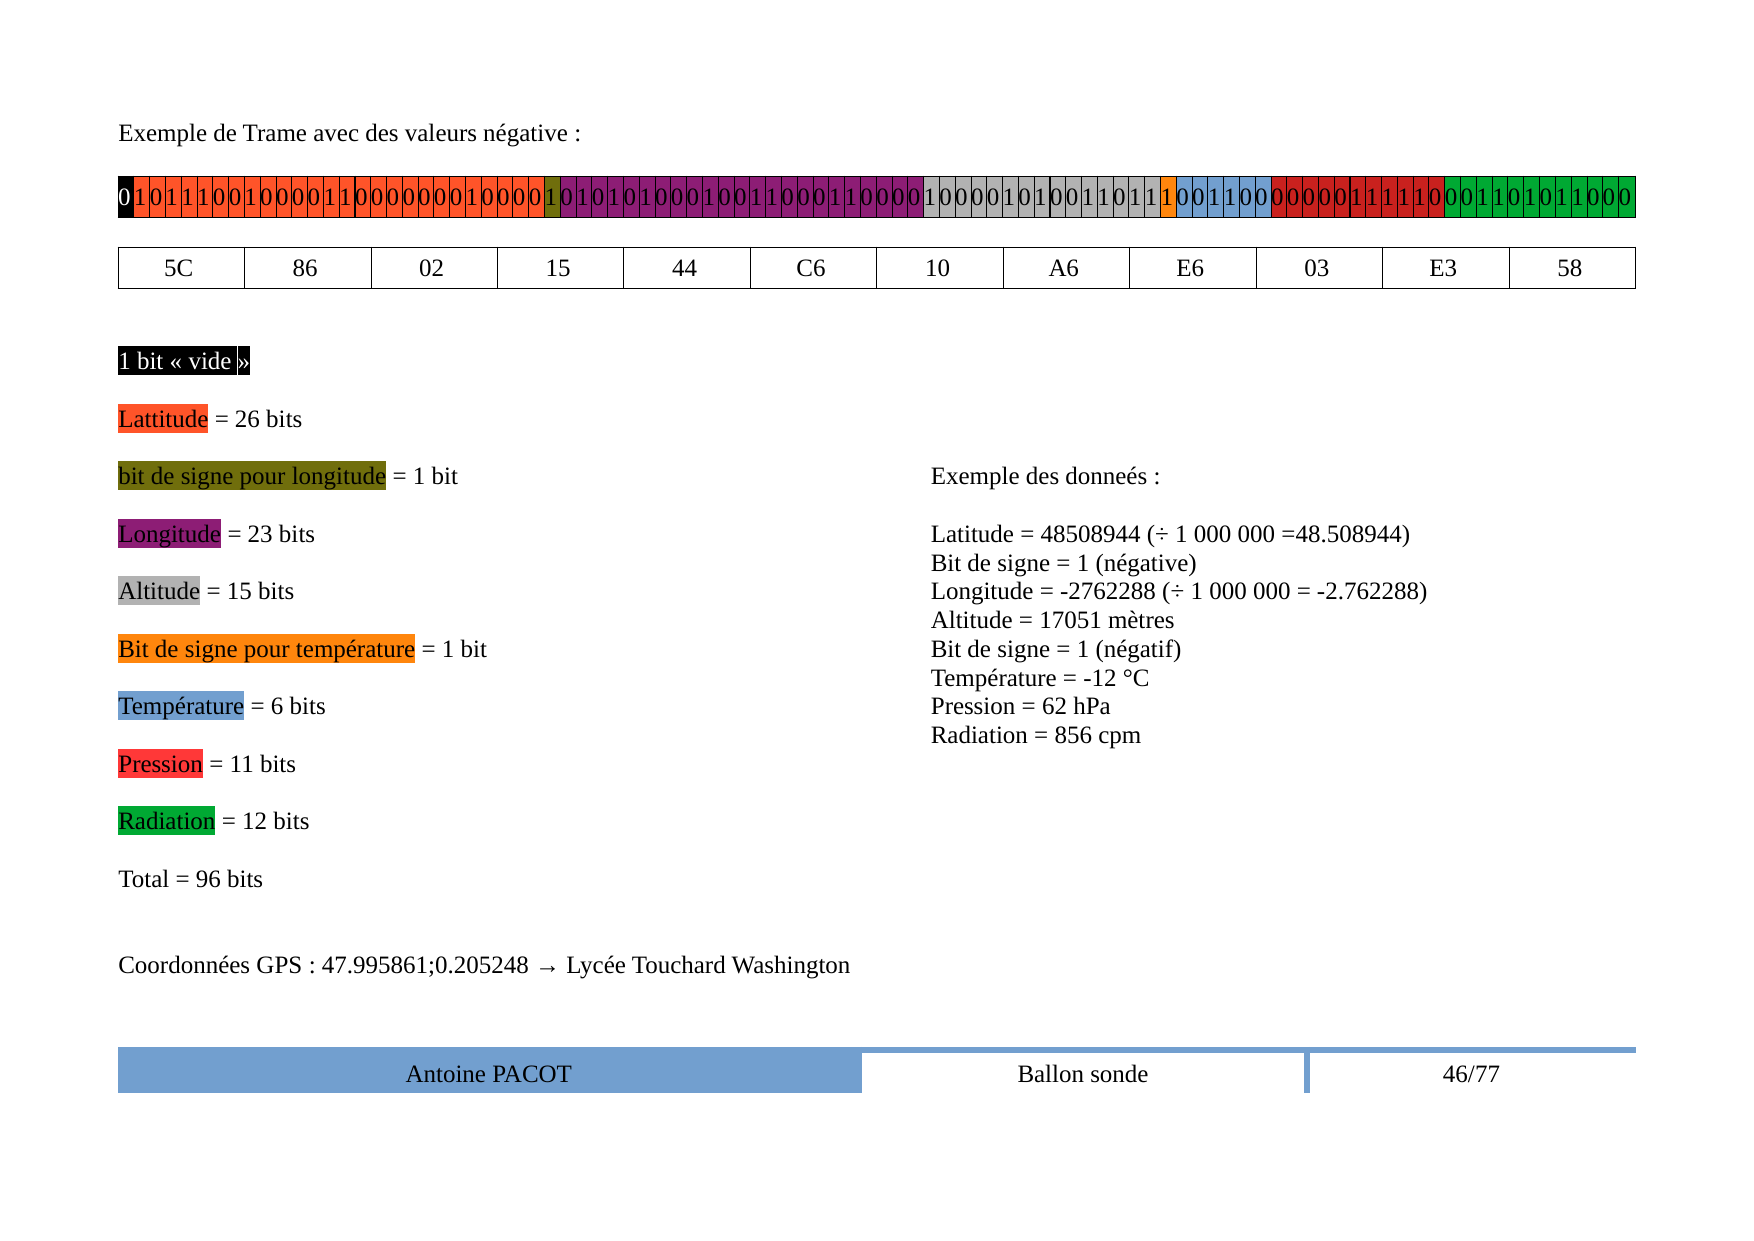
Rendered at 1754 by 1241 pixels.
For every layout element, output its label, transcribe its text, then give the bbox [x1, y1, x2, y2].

table_header 0 [371, 177, 386, 217]
table_header 1 [166, 177, 181, 217]
table_header 03 [1257, 248, 1382, 288]
table_header 0 [1508, 177, 1523, 217]
table_header 0 [498, 177, 512, 217]
text Altitude = 15 bits Longitude = -2762288 (÷ 1 000 000 = -2.762288) [118, 576, 1636, 605]
table_header 1 [340, 177, 354, 217]
table_header 0 [1429, 177, 1444, 217]
table_header 0 [1051, 177, 1065, 217]
table_header 1 [1161, 177, 1176, 217]
table_header 0 [1272, 177, 1286, 217]
table_header 0 [387, 177, 402, 217]
table_header 0 [1445, 177, 1460, 217]
table_header 0 [292, 177, 307, 217]
text Bit de signe = 1 (négative) [118, 548, 1636, 576]
table_header 1 [1208, 177, 1223, 217]
table_header 10 [877, 248, 1003, 288]
table_header 0 [1603, 177, 1618, 217]
table_header 0 [1303, 177, 1318, 217]
text Coordonnées GPS : 47.995861;0.205248 → Lycée Touchard Washington [118, 950, 1636, 979]
table_header 0 [356, 177, 370, 217]
table_header 0 [956, 177, 971, 217]
table_header 0 [1177, 177, 1192, 217]
table_header 0 [624, 177, 639, 217]
table_header 1 [245, 177, 260, 217]
table_header 1 [829, 177, 844, 217]
table_header 1 [1366, 177, 1381, 217]
table_header 1 [324, 177, 339, 217]
table_header 15 [498, 248, 623, 288]
table_header 86 [245, 248, 371, 288]
table_header 0 [1588, 177, 1602, 217]
table_header 1 [134, 177, 149, 217]
table_header 1 [1003, 177, 1018, 217]
table_header 0 [1240, 177, 1255, 217]
text Longitude = 23 bits Latitude = 48508944 (÷ 1 000 000 =48.508944) [118, 519, 1636, 548]
table_header 0 [656, 177, 670, 217]
table_header 1 [1477, 177, 1492, 217]
table_header 0 [1066, 177, 1081, 217]
table_header 0 [671, 177, 686, 217]
table_header 1 [1129, 177, 1144, 217]
table_header 1 [545, 177, 560, 217]
table_header 0 [1461, 177, 1476, 217]
table_header 0 [1619, 177, 1635, 217]
table_header 0 [735, 177, 749, 217]
table_header 1 [608, 177, 623, 217]
table_header 0 [940, 177, 955, 217]
table_header 1 [845, 177, 860, 217]
text 1 bit « vide » [118, 346, 1636, 375]
table_header 1 [1493, 177, 1507, 217]
text Radiation = 856 cpm [118, 720, 1636, 749]
table_header 0 [592, 177, 607, 217]
table_header 0 [308, 177, 323, 217]
table_header 0 [450, 177, 465, 217]
table_header 0 [561, 177, 576, 217]
table_header 0 [1193, 177, 1207, 217]
table_header 1 [1082, 177, 1097, 217]
table_header 1 [1556, 177, 1571, 217]
table_header 0 [1114, 177, 1128, 217]
table_header 1 [640, 177, 655, 217]
table_header 1 [1572, 177, 1587, 217]
table_header 0 [277, 177, 291, 217]
table_header 5C [119, 248, 244, 288]
table_header 0 [513, 177, 528, 217]
table_header 0 [1019, 177, 1034, 217]
table_header 1 [577, 177, 591, 217]
table_header 1 [1414, 177, 1428, 217]
table_header 0 [119, 177, 133, 217]
table_header 1 [703, 177, 718, 217]
table_header 0 [1319, 177, 1334, 217]
table_header 1 [1398, 177, 1413, 217]
table_header 0 [798, 177, 813, 217]
table_header 0 [529, 177, 544, 217]
text Total = 96 bits [118, 864, 1636, 893]
table_header 02 [372, 248, 497, 288]
table_header 1 [1145, 177, 1160, 217]
table_header 1 [466, 177, 481, 217]
table_header 0 [229, 177, 244, 217]
text Radiation = 12 bits [118, 806, 1636, 835]
table_header 0 [861, 177, 876, 217]
table_header E3 [1383, 248, 1509, 288]
table_header 0 [482, 177, 497, 217]
table_header 0 [972, 177, 986, 217]
table_header 1 [1098, 177, 1113, 217]
table_header 0 [987, 177, 1002, 217]
table_header 0 [1287, 177, 1302, 217]
table_header 1 [766, 177, 781, 217]
table_header E6 [1130, 248, 1256, 288]
table_header A6 [1004, 248, 1129, 288]
table_header 0 [419, 177, 433, 217]
table_header 1 [1224, 177, 1239, 217]
table_header C6 [751, 248, 876, 288]
text bit de signe pour longitude = 1 bit Exemple des donneés : [118, 461, 1636, 490]
text Altitude = 17051 mètres [118, 605, 1636, 634]
table_header 1 [750, 177, 765, 217]
text Température = 6 bits Pression = 62 hPa [118, 691, 1636, 720]
text Pression = 11 bits [118, 749, 1636, 778]
table_header 0 [1335, 177, 1349, 217]
table_header 1 [1351, 177, 1365, 217]
table_header 1 [1524, 177, 1539, 217]
table_header 0 [877, 177, 892, 217]
table_header 0 [213, 177, 228, 217]
table_header 1 [182, 177, 197, 217]
table_header 0 [434, 177, 449, 217]
table_header 0 [403, 177, 418, 217]
table_header 0 [893, 177, 907, 217]
table_header 1 [1035, 177, 1049, 217]
table_header 1 [924, 177, 939, 217]
table_header 44 [624, 248, 750, 288]
table_header 0 [719, 177, 734, 217]
table_header 0 [782, 177, 797, 217]
table_header 0 [1540, 177, 1555, 217]
table_header 0 [687, 177, 702, 217]
table_header 1 [198, 177, 212, 217]
text Bit de signe pour température = 1 bit Bit de signe = 1 (négatif) [118, 634, 1636, 663]
text Exemple de Trame avec des valeurs négative : [118, 118, 1636, 147]
table_header 1 [1382, 177, 1397, 217]
table_header 0 [814, 177, 828, 217]
table_header 0 [150, 177, 165, 217]
table_header 0 [1256, 177, 1271, 217]
text Température = -12 °C [118, 663, 1636, 691]
table_header 0 [908, 177, 923, 217]
text Lattitude = 26 bits [118, 404, 1636, 433]
table_header 0 [261, 177, 276, 217]
table_header 58 [1510, 248, 1635, 288]
